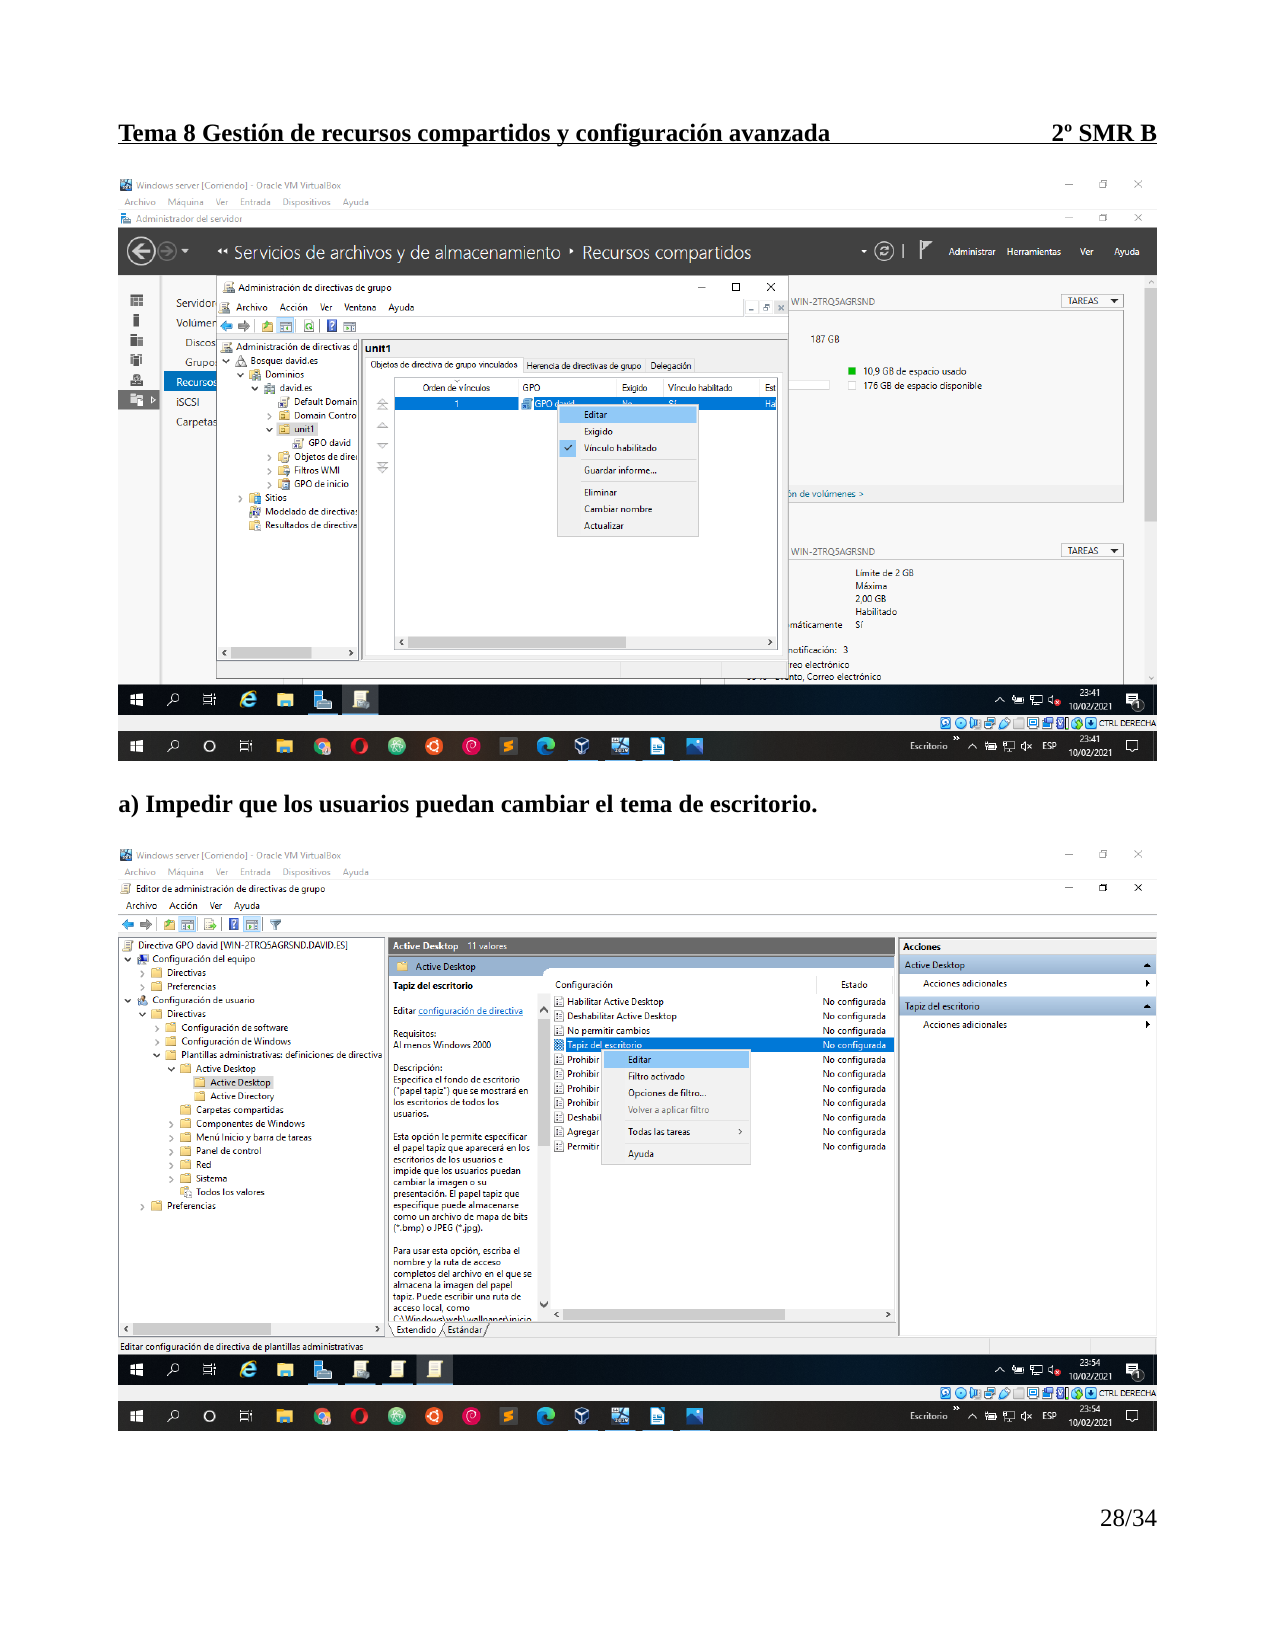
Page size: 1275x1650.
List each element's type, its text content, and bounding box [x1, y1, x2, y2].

picture [118, 176, 1157, 761]
picture [118, 846, 1157, 1431]
text a) Impedir que los usuarios puedan cambiar el tema de escritorio. [118, 789, 1157, 818]
